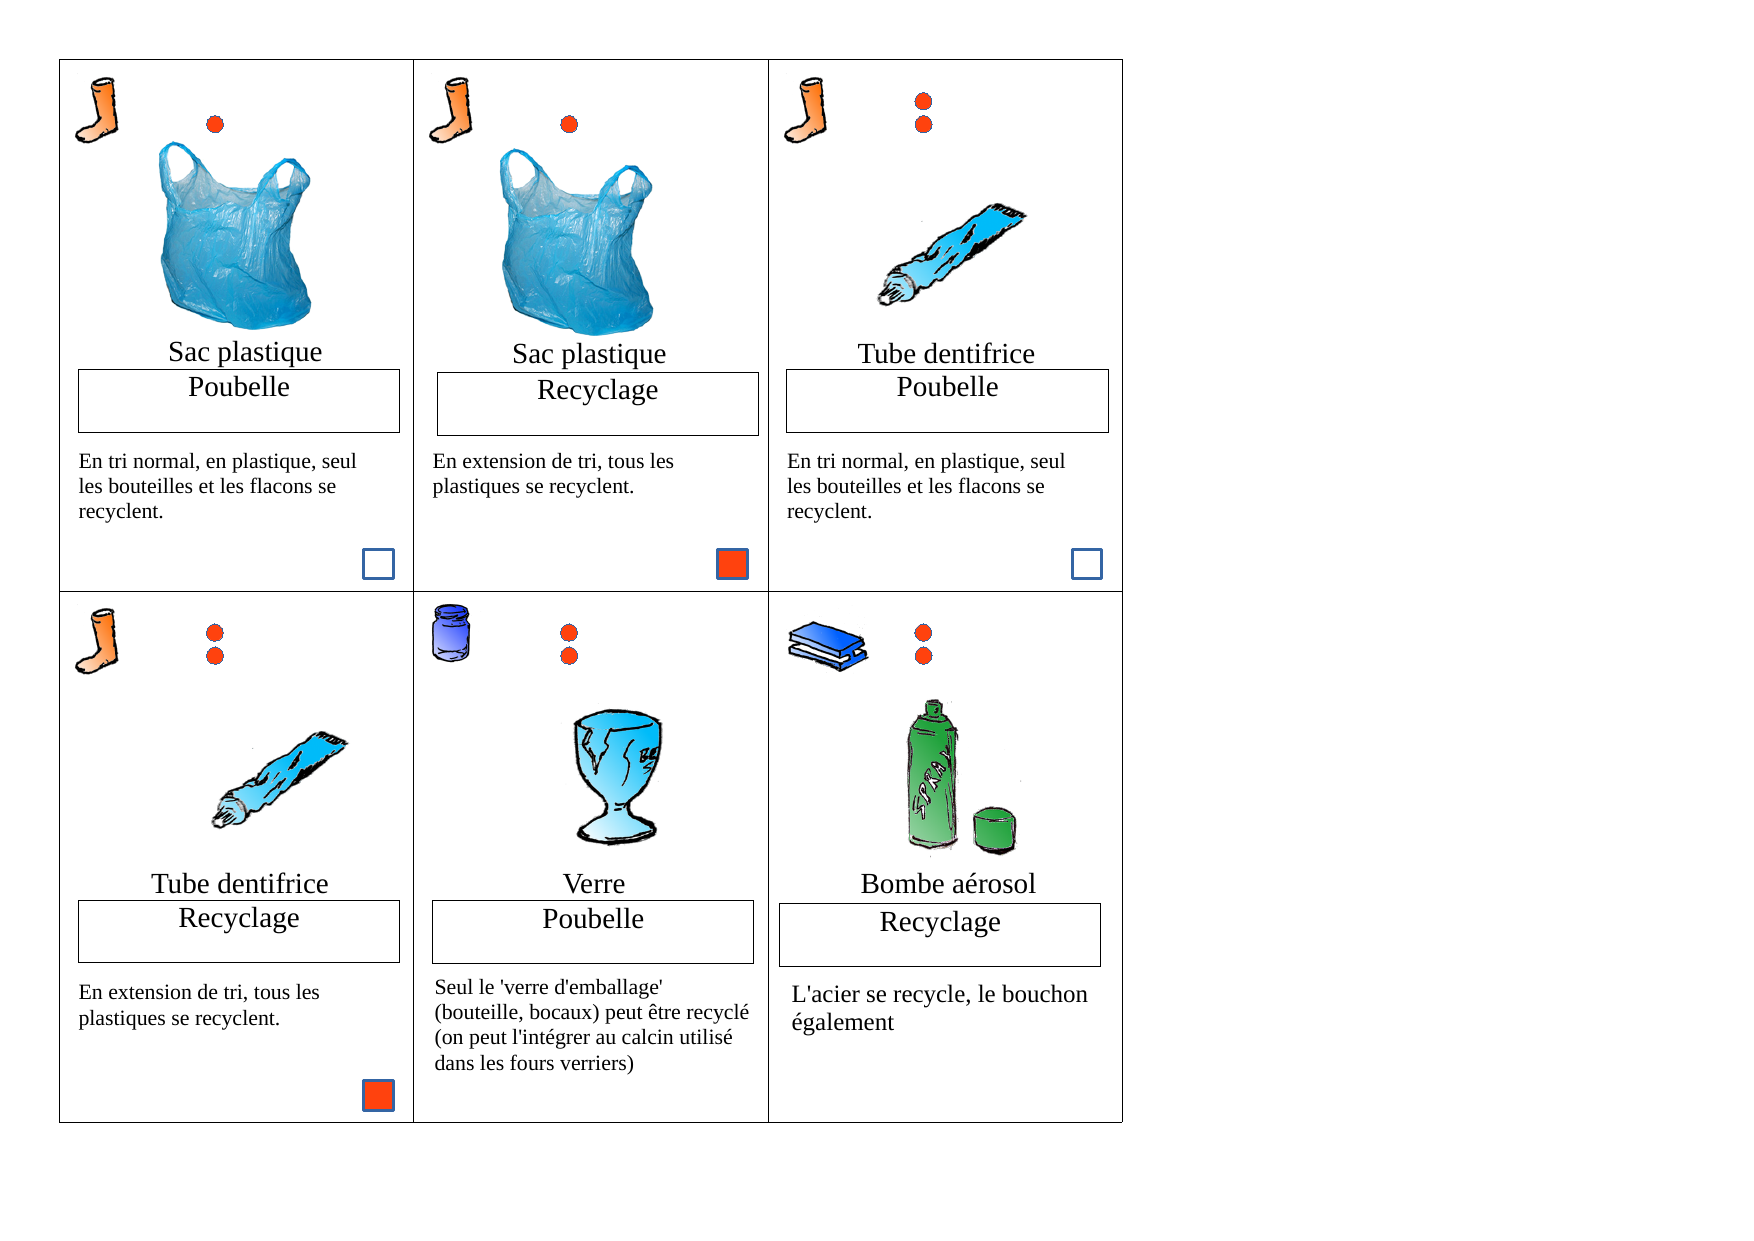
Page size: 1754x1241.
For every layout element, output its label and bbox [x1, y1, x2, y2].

picture [786, 602, 869, 686]
picture [72, 600, 156, 683]
table_cell [414, 60, 768, 591]
picture [855, 167, 1037, 338]
picture [426, 68, 671, 336]
table_cell [769, 60, 1122, 591]
picture [535, 693, 697, 855]
table_cell [769, 592, 1122, 1122]
table_cell [1123, 59, 1187, 591]
picture [191, 697, 358, 859]
table_cell [60, 60, 413, 591]
picture [422, 603, 482, 663]
picture [883, 693, 1042, 860]
picture [72, 68, 329, 330]
table_cell [60, 592, 413, 1122]
table_cell [1123, 591, 1187, 1122]
table_cell [414, 592, 768, 1122]
picture [781, 68, 864, 152]
